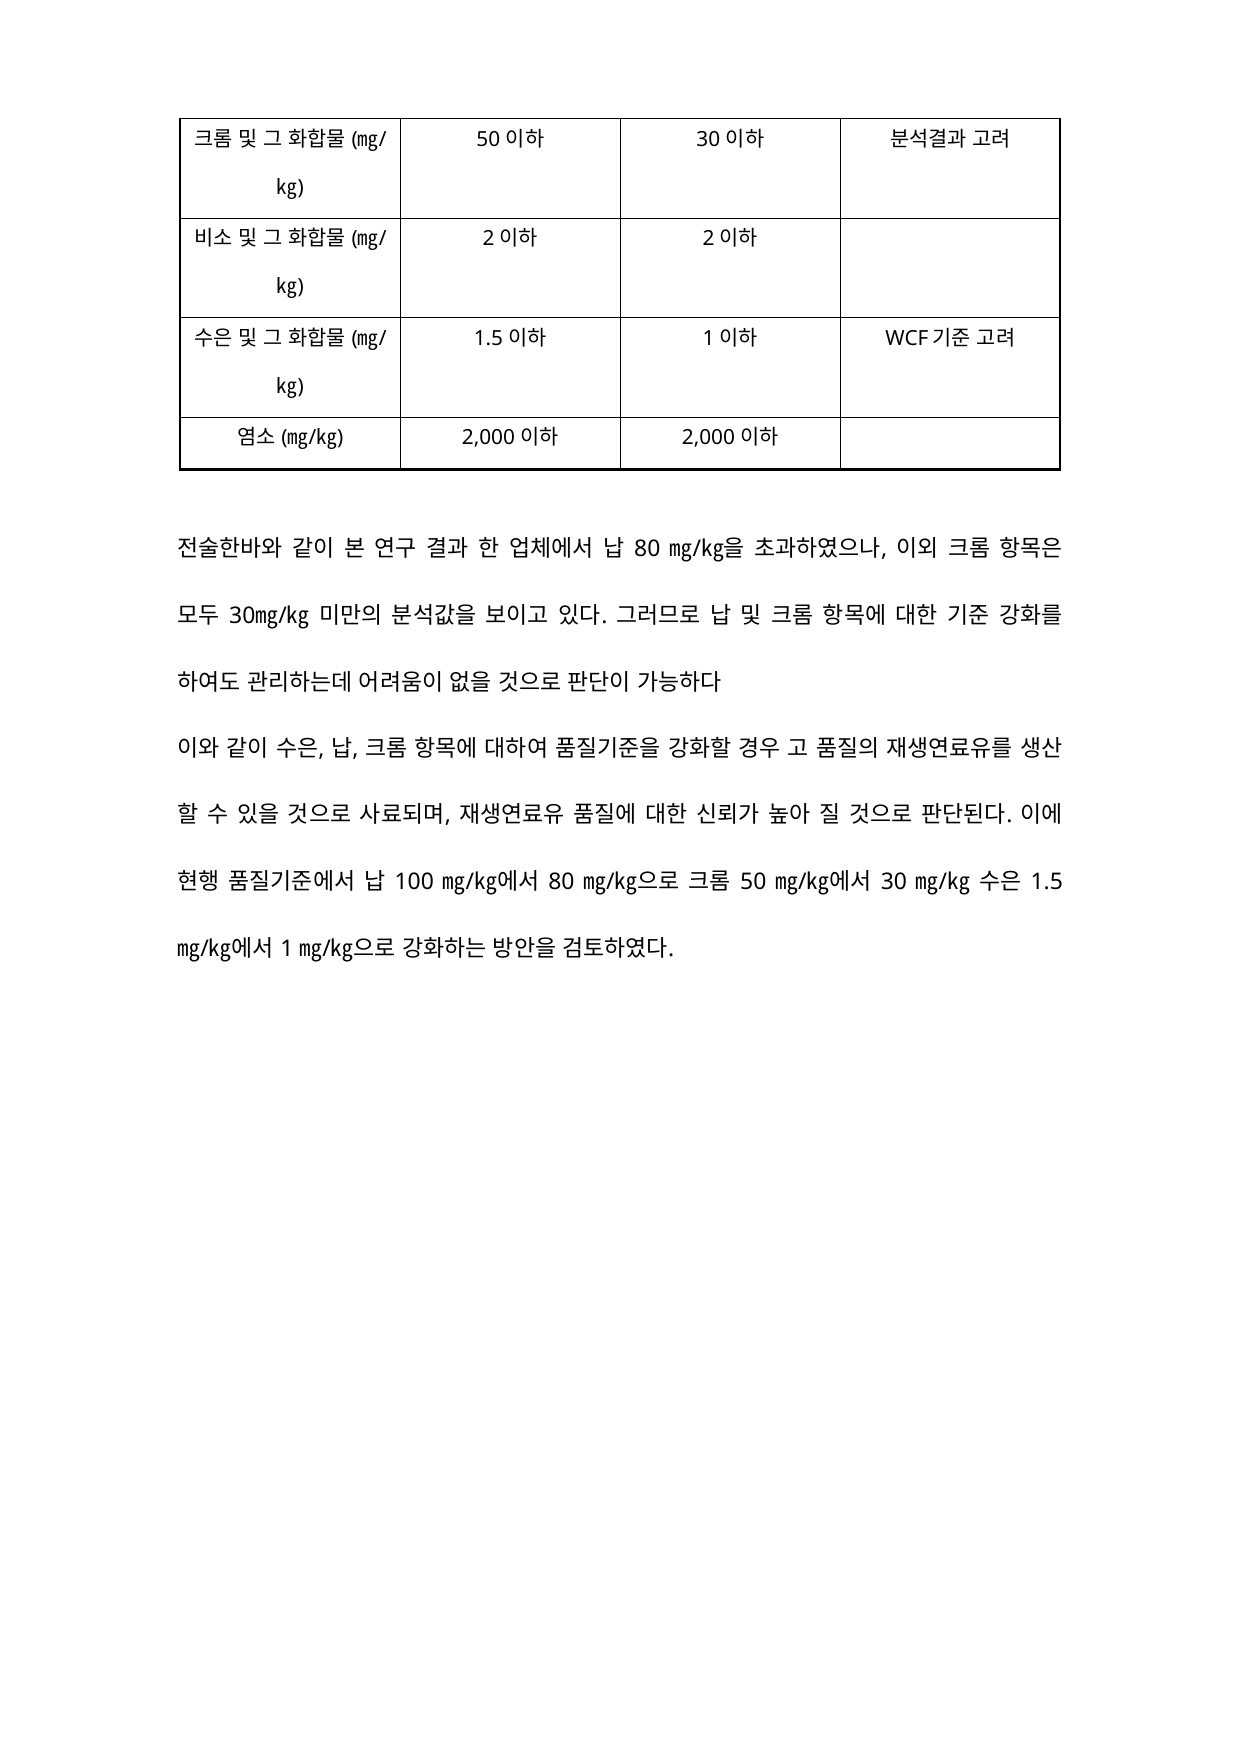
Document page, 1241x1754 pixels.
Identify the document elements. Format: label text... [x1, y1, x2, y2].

table_cell 염소 (㎎/㎏) [181, 418, 400, 468]
table_cell [841, 219, 1059, 317]
table_cell WCF기준 고려 [841, 318, 1059, 417]
text 이와 같이 수은, 납, 크롬 항목에 대하여 품질기준을 강화할 경우 고 품질의 재생연료유를 생산 할 수 있을 것으로 사료되며, 재생연료유 품질에 대한 신뢰가 높아 질 것으로 판단된다. 이에 현행 품질기준에서 납 100 ㎎/㎏에서 80 ㎎/㎏으로 크롬 50 ㎎/㎏에서 30 ㎎/㎏ 수은 1.5 ㎎/㎏에서 1 ㎎/㎏으로 강화하는 방안을 검토하였다. [177, 730, 1063, 963]
table_cell 1 이하 [621, 318, 840, 417]
table_cell 1.5 이하 [401, 318, 620, 417]
table_cell 2 이하 [621, 219, 840, 317]
table_cell 2,000 이하 [401, 418, 620, 468]
table_cell 2 이하 [401, 219, 620, 317]
table_cell 비소 및 그 화합물 (㎎/㎏) [181, 219, 400, 317]
table_cell 30 이하 [621, 119, 840, 218]
table_cell 분석결과 고려 [841, 119, 1059, 218]
table_cell 2,000 이하 [621, 418, 840, 468]
table_cell 수은 및 그 화합물 (㎎/㎏) [181, 318, 400, 417]
text 전술한바와 같이 본 연구 결과 한 업체에서 납 80 ㎎/㎏을 초과하였으나, 이외 크롬 항목은 모두 30㎎/㎏ 미만의 분석값을 보이고 있다. 그러므로 납 및 크롬 항목에 대한 기준 강화를 하여도 관리하는데 어려움이 없을 것으로 판단이 가능하다 [177, 530, 1063, 697]
table_cell 크롬 및 그 화합물 (㎎/㎏) [181, 119, 400, 218]
table_cell 50 이하 [401, 119, 620, 218]
table_cell [841, 418, 1059, 468]
